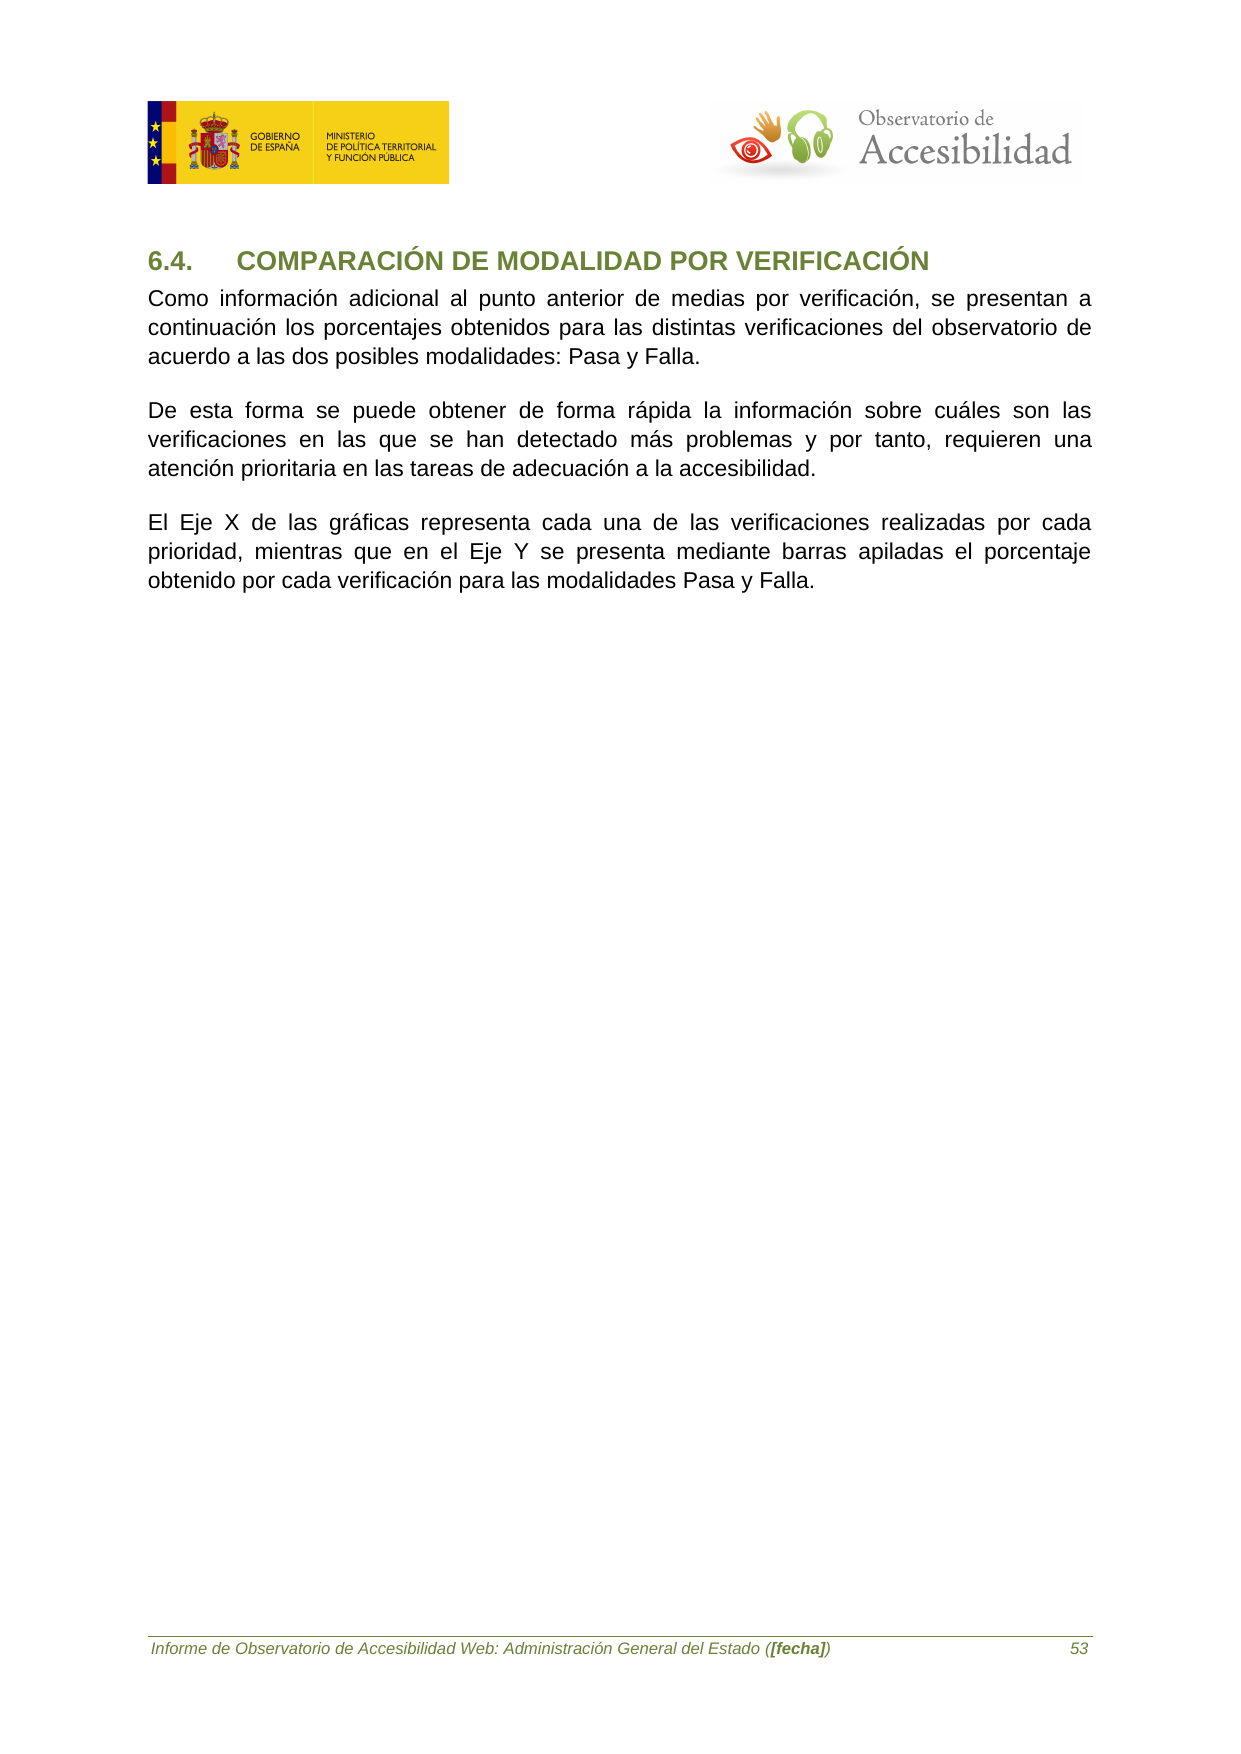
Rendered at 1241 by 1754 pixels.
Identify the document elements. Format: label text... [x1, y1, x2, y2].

text Como información adicional al punto anterior de medias por verificación, se presentan a continuación los porcentajes obtenidos para las distintas verificaciones del observatorio de acuerdo a las dos posibles modalidades: Pasa y Falla. [148, 285, 1092, 369]
picture [710, 101, 1086, 184]
subtitle Comparación de Modalidad por Verificación [148, 245, 1092, 276]
picture [147, 101, 450, 184]
text El Eje X de las gráficas representa cada una de las verificaciones realizadas por cada prioridad, mientras que en el Eje Y se presenta mediante barras apiladas el porcentaje obtenido por cada verificación para las modalidades Pasa y Falla. [148, 509, 1092, 593]
text De esta forma se puede obtener de forma rápida la información sobre cuáles son las verificaciones en las que se han detectado más problemas y por tanto, requieren una atención prioritaria en las tareas de adecuación a la accesibilidad. [148, 397, 1092, 481]
